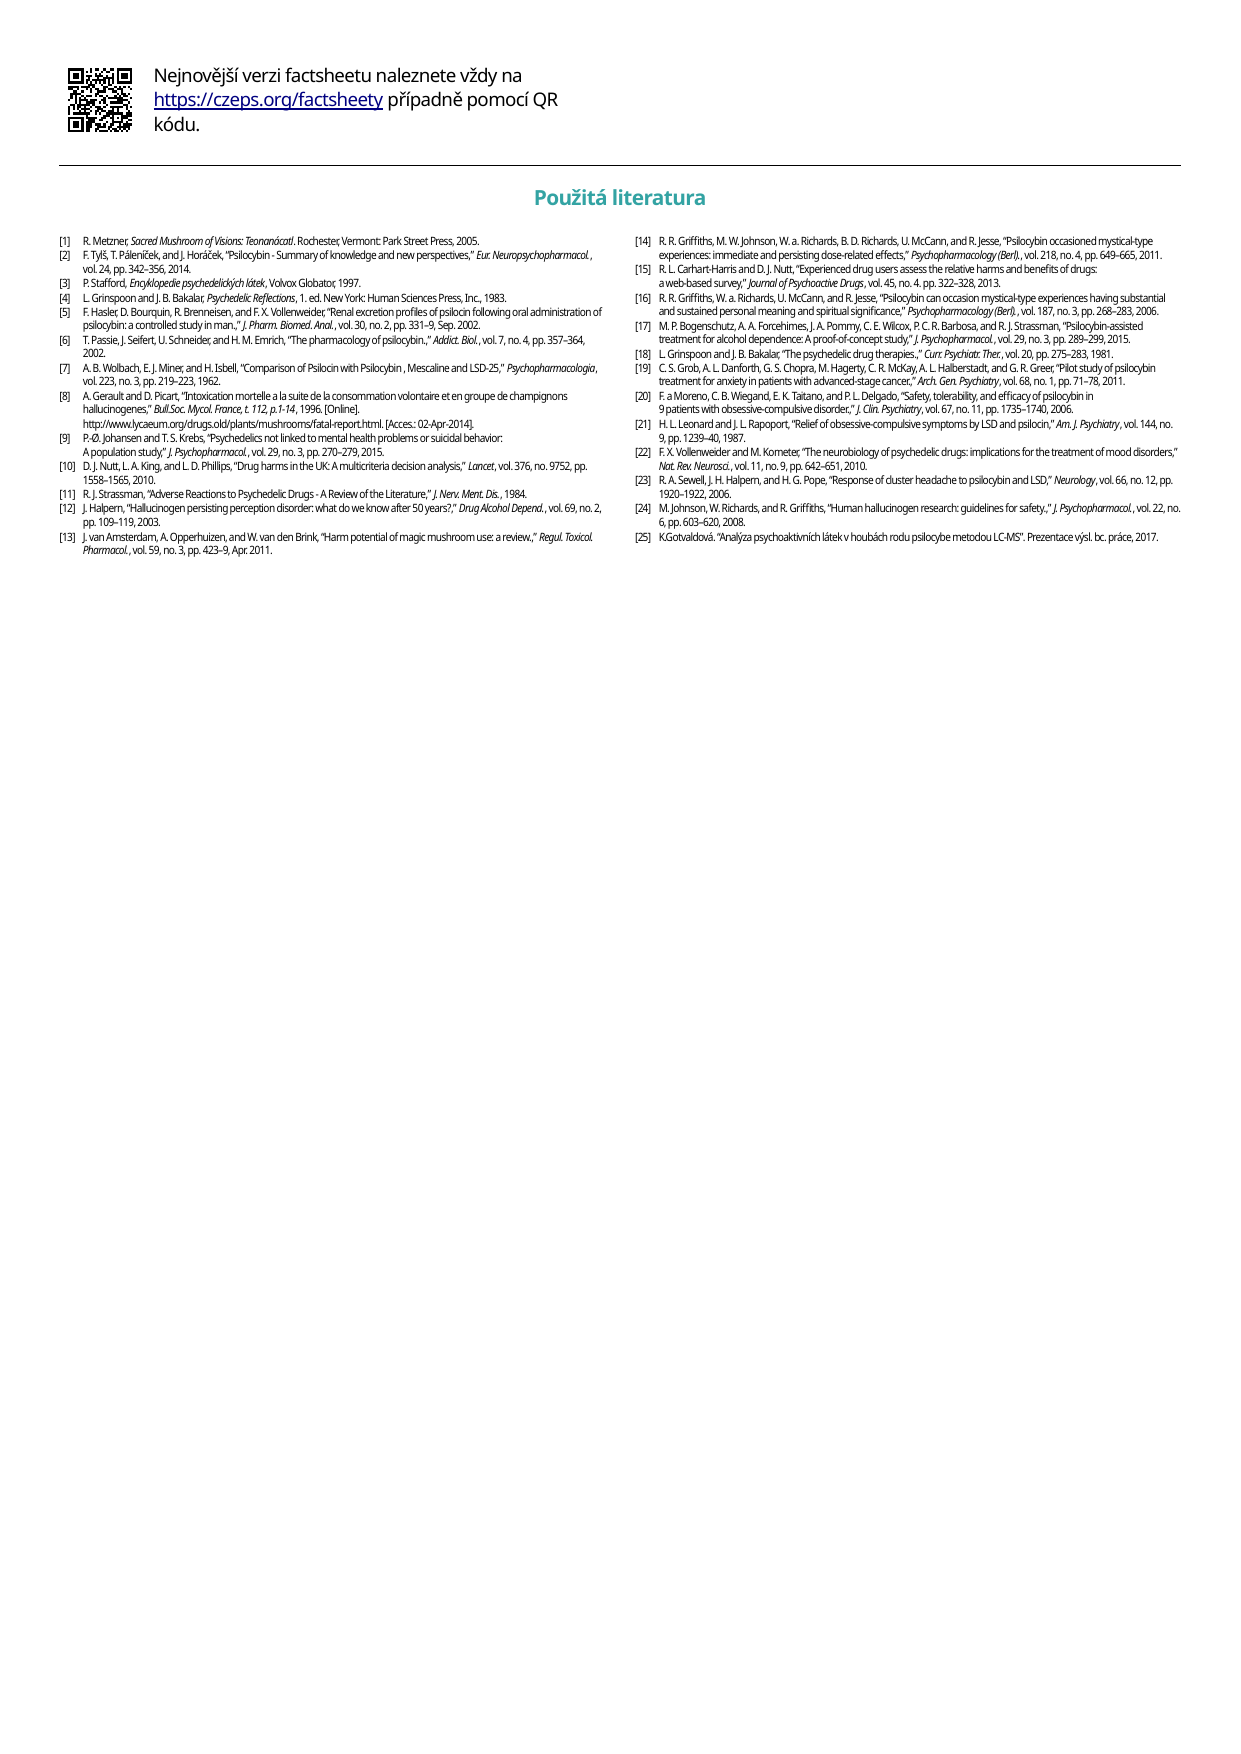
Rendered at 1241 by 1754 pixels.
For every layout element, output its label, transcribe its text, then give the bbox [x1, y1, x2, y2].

text [17] M. P. Bogenschutz, A. A. Forcehimes, J. A. Pommy, C. E. Wilcox, P. C. R. Barbosa, and R. J. Strassman, “Psilocybin-assisted treatment for alcohol dependence: A proof-of-concept study,” J. Psychopharmacol., vol. 29, no. 3, pp. 289–299, 2015. [635, 319, 1181, 347]
table_header Nejnovější verzi factsheetu naleznete vždy na https://czeps.org/factsheety případně pomocí QR kódu. [153, 59, 605, 147]
text [22] F. X. Vollenweider and M. Kometer, “The neurobiology of psychedelic drugs: implications for the treatment of mood disorders,” Nat. Rev. Neurosci., vol. 11, no. 9, pp. 642–651, 2010. [635, 445, 1181, 473]
text [13] J. van Amsterdam, A. Opperhuizen, and W. van den Brink, “Harm potential of magic mushroom use: a review.,” Regul. Toxicol. Pharmacol., vol. 59, no. 3, pp. 423–9, Apr. 2011. [59, 530, 605, 558]
text [1] R. Metzner, Sacred Mushroom of Visions: Teonanácatl. Rochester, Vermont: Park Street Press, 2005. [59, 234, 605, 248]
text [6] T. Passie, J. Seifert, U. Schneider, and H. M. Emrich, “The pharmacology of psilocybin.,” Addict. Biol., vol. 7, no. 4, pp. 357–364, 2002. [59, 333, 605, 361]
text [7] A. B. Wolbach, E. J. Miner, and H. Isbell, “Comparison of Psilocin with Psilocybin , Mescaline and LSD-25,” Psychopharmacologia, vol. 223, no. 3, pp. 219–223, 1962. [59, 361, 605, 389]
text [8] A. Gerault and D. Picart, “Intoxication mortelle a la suite de la consommation volontaire et en groupe de champignons hallucinogenes,” Bull.Soc. Mycol. France, t. 112, p.1-14, 1996. [Online]. http://www.lycaeum.org/drugs.old/plants/mushrooms/fatal-report.html. [Acces.: 02-Apr-2014]. [59, 389, 605, 431]
text [2] F. Tylš, T. Páleníček, and J. Horáček, “Psilocybin - Summary of knowledge and new perspectives,” Eur. Neuropsychopharmacol., vol. 24, pp. 342–356, 2014. [59, 248, 605, 277]
text [15] R. L. Carhart-Harris and D. J. Nutt, “Experienced drug users assess the relative harms and benefits of drugs: a web-based survey,” Journal of Psychoactive Drugs, vol. 45, no. 4. pp. 322–328, 2013. [635, 263, 1181, 291]
text [16] R. R. Griffiths, W. a. Richards, U. McCann, and R. Jesse, “Psilocybin can occasion mystical-type experiences having substantial and sustained personal meaning and spiritual significance,” Psychopharmacology (Berl)., vol. 187, no. 3, pp. 268–283, 2006. [635, 291, 1181, 319]
text [18] L. Grinspoon and J. B. Bakalar, “The psychedelic drug therapies.,” Curr. Psychiatr. Ther., vol. 20, pp. 275–283, 1981. [635, 347, 1181, 361]
text [25] K.Gotvaldová. “Analýza psychoaktivních látek v houbách rodu psilocybe metodou LC-MS”. Prezentace výsl. bc. práce, 2017. [635, 530, 1181, 544]
text [14] R. R. Griffiths, M. W. Johnson, W. a. Richards, B. D. Richards, U. McCann, and R. Jesse, “Psilocybin occasioned mystical-type experiences: immediate and persisting dose-related effects,” Psychopharmacology (Berl)., vol. 218, no. 4, pp. 649–665, 2011. [635, 234, 1181, 263]
text [3] P. Stafford, Encyklopedie psychedelických látek, Volvox Globator, 1997. [59, 277, 605, 291]
text [24] M. Johnson, W. Richards, and R. Griffiths, “Human hallucinogen research: guidelines for safety.,” J. Psychopharmacol., vol. 22, no. 6, pp. 603–620, 2008. [635, 502, 1181, 530]
text [11] R. J. Strassman, “Adverse Reactions to Psychedelic Drugs - A Review of the Literature,” J. Nerv. Ment. Dis., 1984. [59, 488, 605, 502]
text [21] H. L. Leonard and J. L. Rapoport, “Relief of obsessive-compulsive symptoms by LSD and psilocin,” Am. J. Psychiatry, vol. 144, no. 9, pp. 1239–40, 1987. [635, 417, 1181, 445]
text [9] P.-Ø. Johansen and T. S. Krebs, “Psychedelics not linked to mental health problems or suicidal behavior: A population study,” J. Psychopharmacol., vol. 29, no. 3, pp. 270–279, 2015. [59, 431, 605, 459]
text [19] C. S. Grob, A. L. Danforth, G. S. Chopra, M. Hagerty, C. R. McKay, A. L. Halberstadt, and G. R. Greer, “Pilot study of psilocybin treatment for anxiety in patients with advanced-stage cancer.,” Arch. Gen. Psychiatry, vol. 68, no. 1, pp. 71–78, 2011. [635, 361, 1181, 389]
text [23] R. A. Sewell, J. H. Halpern, and H. G. Pope, “Response of cluster headache to psilocybin and LSD,” Neurology, vol. 66, no. 12, pp. 1920–1922, 2006. [635, 473, 1181, 502]
text [5] F. Hasler, D. Bourquin, R. Brenneisen, and F. X. Vollenweider, “Renal excretion profiles of psilocin following oral administration of psilocybin: a controlled study in man.,” J. Pharm. Biomed. Anal., vol. 30, no. 2, pp. 331–9, Sep. 2002. [59, 305, 605, 333]
table_header [59, 59, 153, 147]
text [12] J. Halpern, “Hallucinogen persisting perception disorder: what do we know after 50 years?,” Drug Alcohol Depend., vol. 69, no. 2, pp. 109–119, 2003. [59, 502, 605, 530]
text [10] D. J. Nutt, L. A. King, and L. D. Phillips, “Drug harms in the UK: A multicriteria decision analysis,” Lancet, vol. 376, no. 9752, pp. 1558–1565, 2010. [59, 459, 605, 488]
text [4] L. Grinspoon and J. B. Bakalar, Psychedelic Reflections, 1. ed. New York: Human Sciences Press, Inc., 1983. [59, 291, 605, 305]
text [20] F. a Moreno, C. B. Wiegand, E. K. Taitano, and P. L. Delgado, “Safety, tolerability, and efficacy of psilocybin in 9 patients with obsessive-compulsive disorder.,” J. Clin. Psychiatry, vol. 67, no. 11, pp. 1735–1740, 2006. [635, 389, 1181, 417]
subtitle Použitá literatura [59, 166, 1181, 228]
